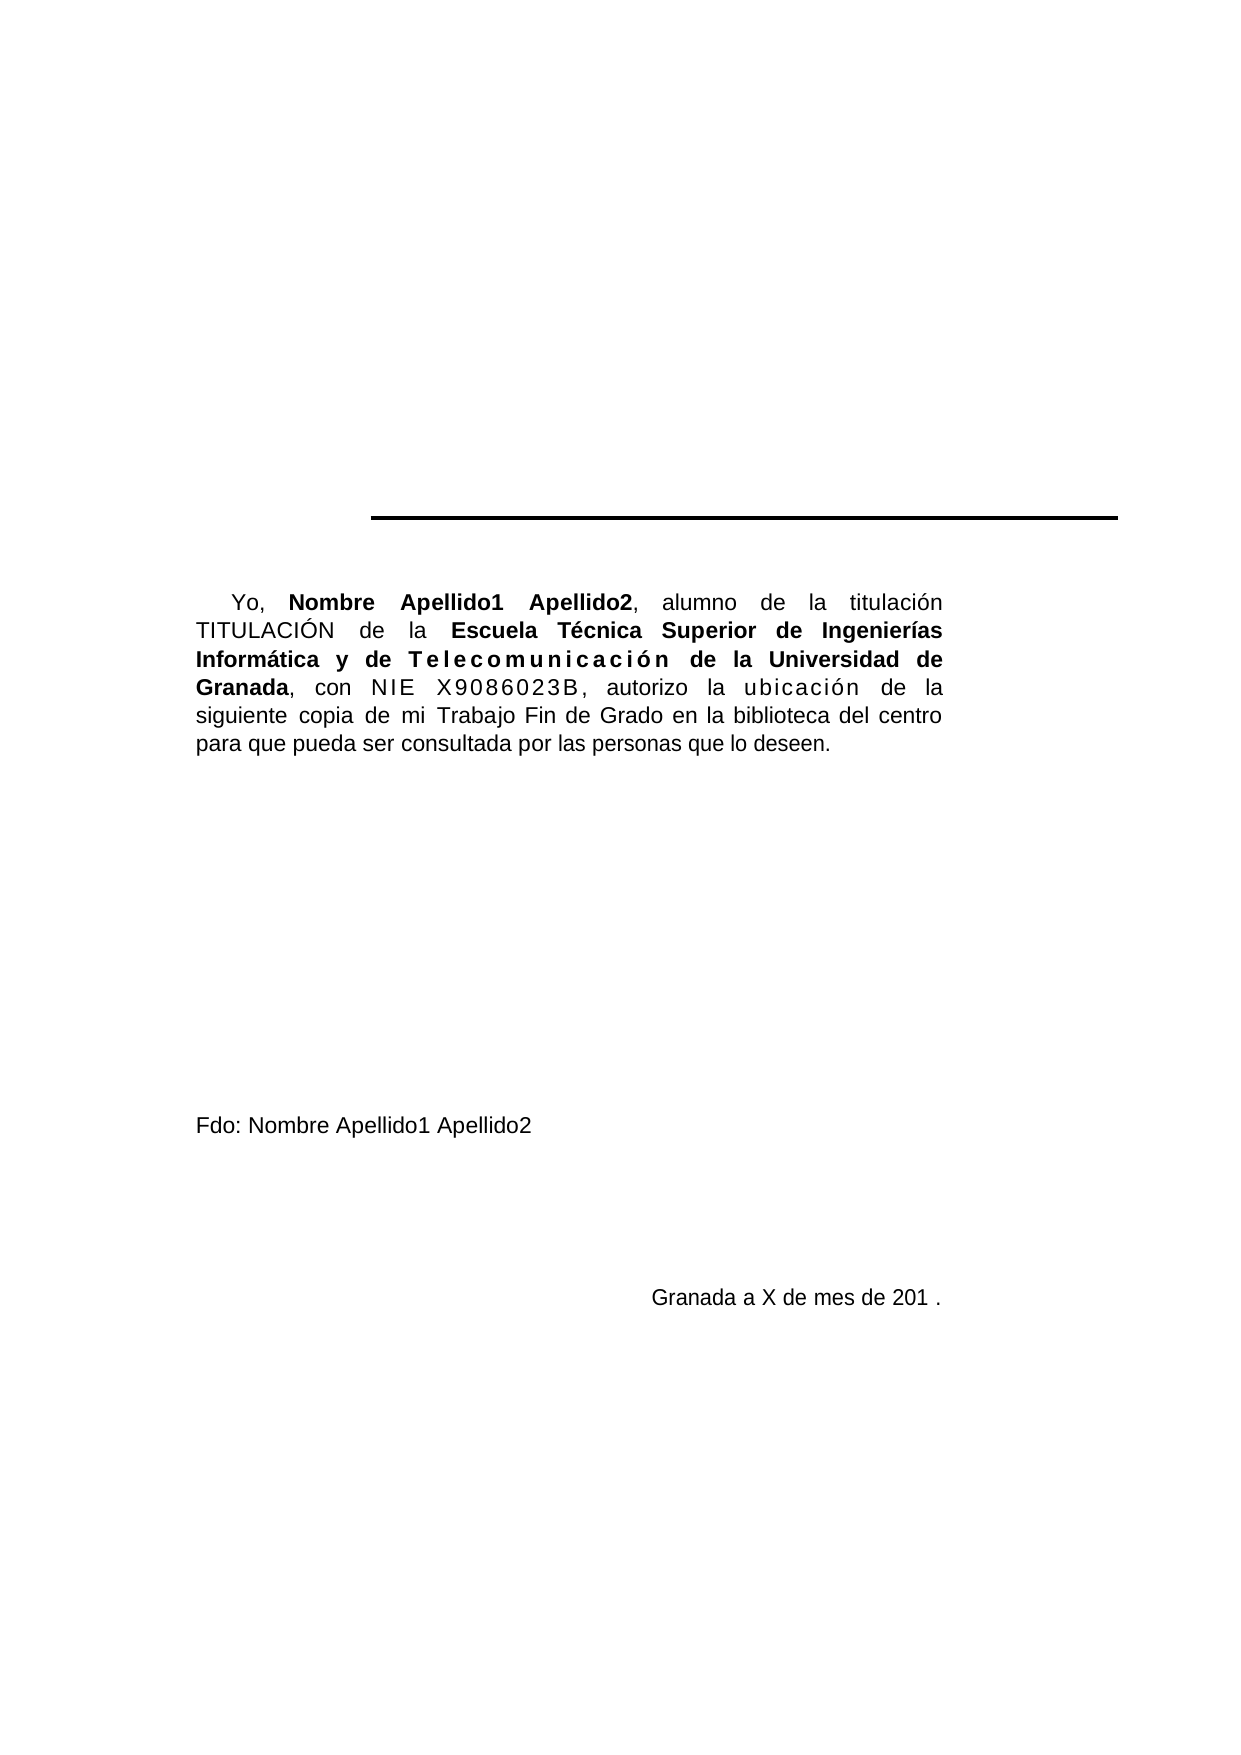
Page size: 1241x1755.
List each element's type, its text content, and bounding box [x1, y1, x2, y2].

text Fdo: Nombre Apellido1 Apellido2 [196, 1112, 1065, 1139]
text Yo, Nombre Apellido1 Apellido2, alumno de la titulación TITULACIÓN de la Escuela Técnica Superior de Ingenierías Informática y de Telecomunicación de la Universidad de Granada, con NIE X9086023B, autorizo la ubicación de la siguiente copia de mi Trabajo Fin de Grado en la biblioteca del centro para que pueda ser consultada por las personas que lo deseen. [196, 588, 943, 757]
text Granada a X de mes de 201 . [651, 1284, 1065, 1310]
